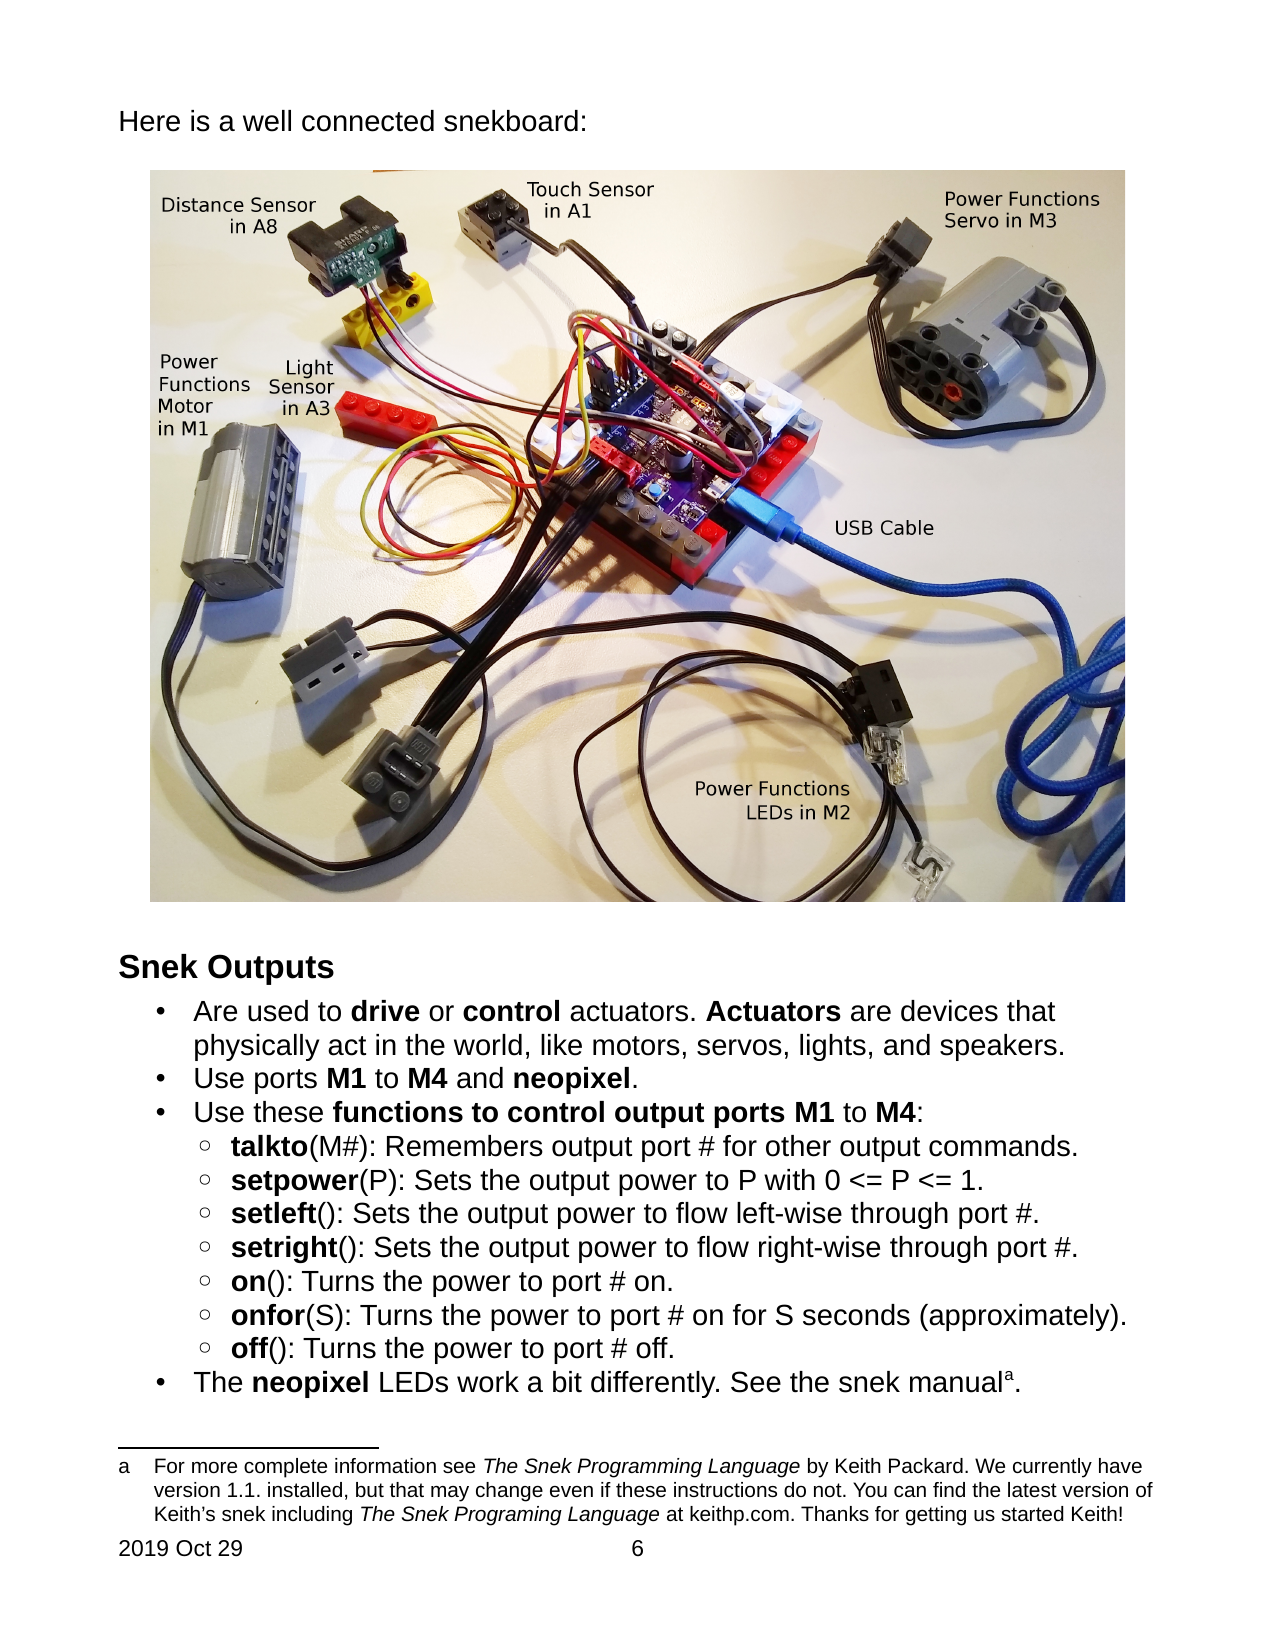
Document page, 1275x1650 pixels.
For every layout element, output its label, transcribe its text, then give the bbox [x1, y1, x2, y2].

list Are used to drive or control actuators. Actuators are devices that physically act in the world, like motors, servos, lights, and speakers. [156, 994, 1157, 1061]
picture [150, 170, 1125, 902]
list Use ports M1 to M4 and neopixel. [156, 1061, 1157, 1095]
list Use these functions to control output ports M1 to M4: [156, 1095, 1157, 1129]
list The neopixel LEDs work a bit differently. See the snek manual. [156, 1365, 1157, 1399]
list setright(): Sets the output power to flow right-wise through port #. [193, 1230, 1157, 1264]
list setpower(P): Sets the output power to P with 0 <= P <= 1. [193, 1163, 1157, 1196]
list talkto(M#): Remembers output port # for other output commands. [193, 1129, 1157, 1163]
list on(): Turns the power to port # on. [193, 1264, 1157, 1298]
list For more complete information see The Snek Programming Language by Keith Packard. We currently have version 1.1. installed, but that may change even if these instructions do not. You can find the latest version of Keith’s snek including The Snek Programing Language at keithp.com. Thanks for getting us started Keith! [118, 1454, 1157, 1526]
list setleft(): Sets the output power to flow left-wise through port #. [193, 1196, 1157, 1230]
list off(): Turns the power to port # off. [193, 1331, 1157, 1365]
subtitle Snek Outputs [118, 947, 1157, 985]
text Here is a well connected snekboard: [118, 103, 1157, 137]
list onfor(S): Turns the power to port # on for S seconds (approximately). [193, 1298, 1157, 1331]
